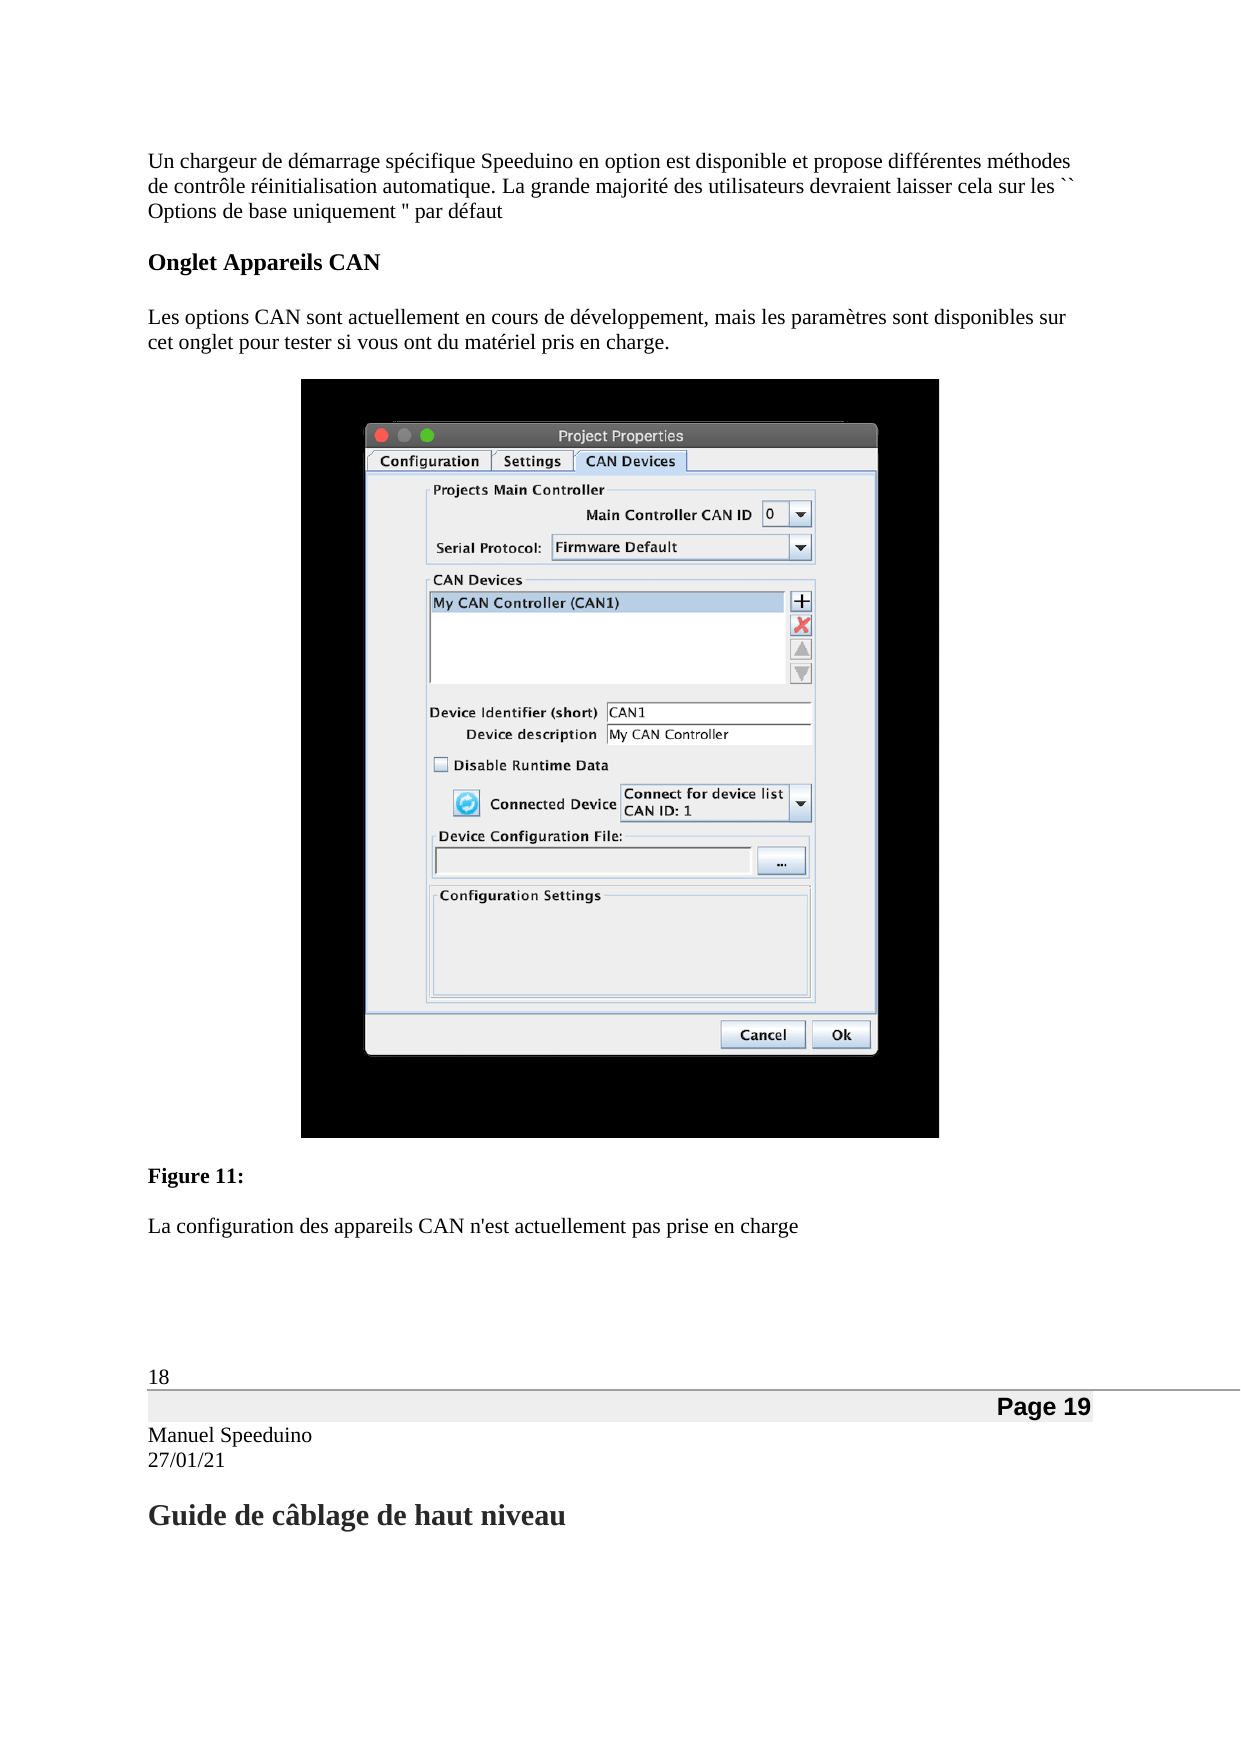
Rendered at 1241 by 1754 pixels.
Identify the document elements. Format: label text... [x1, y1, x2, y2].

text Guide de câblage de haut niveau [148, 1497, 1093, 1532]
text Onglet Appareils CAN [148, 248, 1093, 276]
text 27/01/21 [148, 1447, 1093, 1472]
text Les options CAN sont actuellement en cours de développement, mais les paramètres sont disponibles sur cet onglet pour tester si vous ont du matériel pris en charge. [148, 304, 1093, 354]
text Manuel Speeduino [148, 1422, 1093, 1447]
text Figure 11: Appareils CAN [148, 1163, 1093, 1188]
text Un chargeur de démarrage spécifique Speeduino en option est disponible et propose différentes méthodes de contrôle réinitialisation automatique. La grande majorité des utilisateurs devraient laisser cela sur les `` Options de base uniquement '' par défaut [148, 148, 1093, 223]
table_header Page 19 [148, 1391, 1093, 1422]
text La configuration des appareils CAN n'est actuellement pas prise en charge [148, 1213, 1093, 1238]
text 18 [148, 1364, 1093, 1389]
